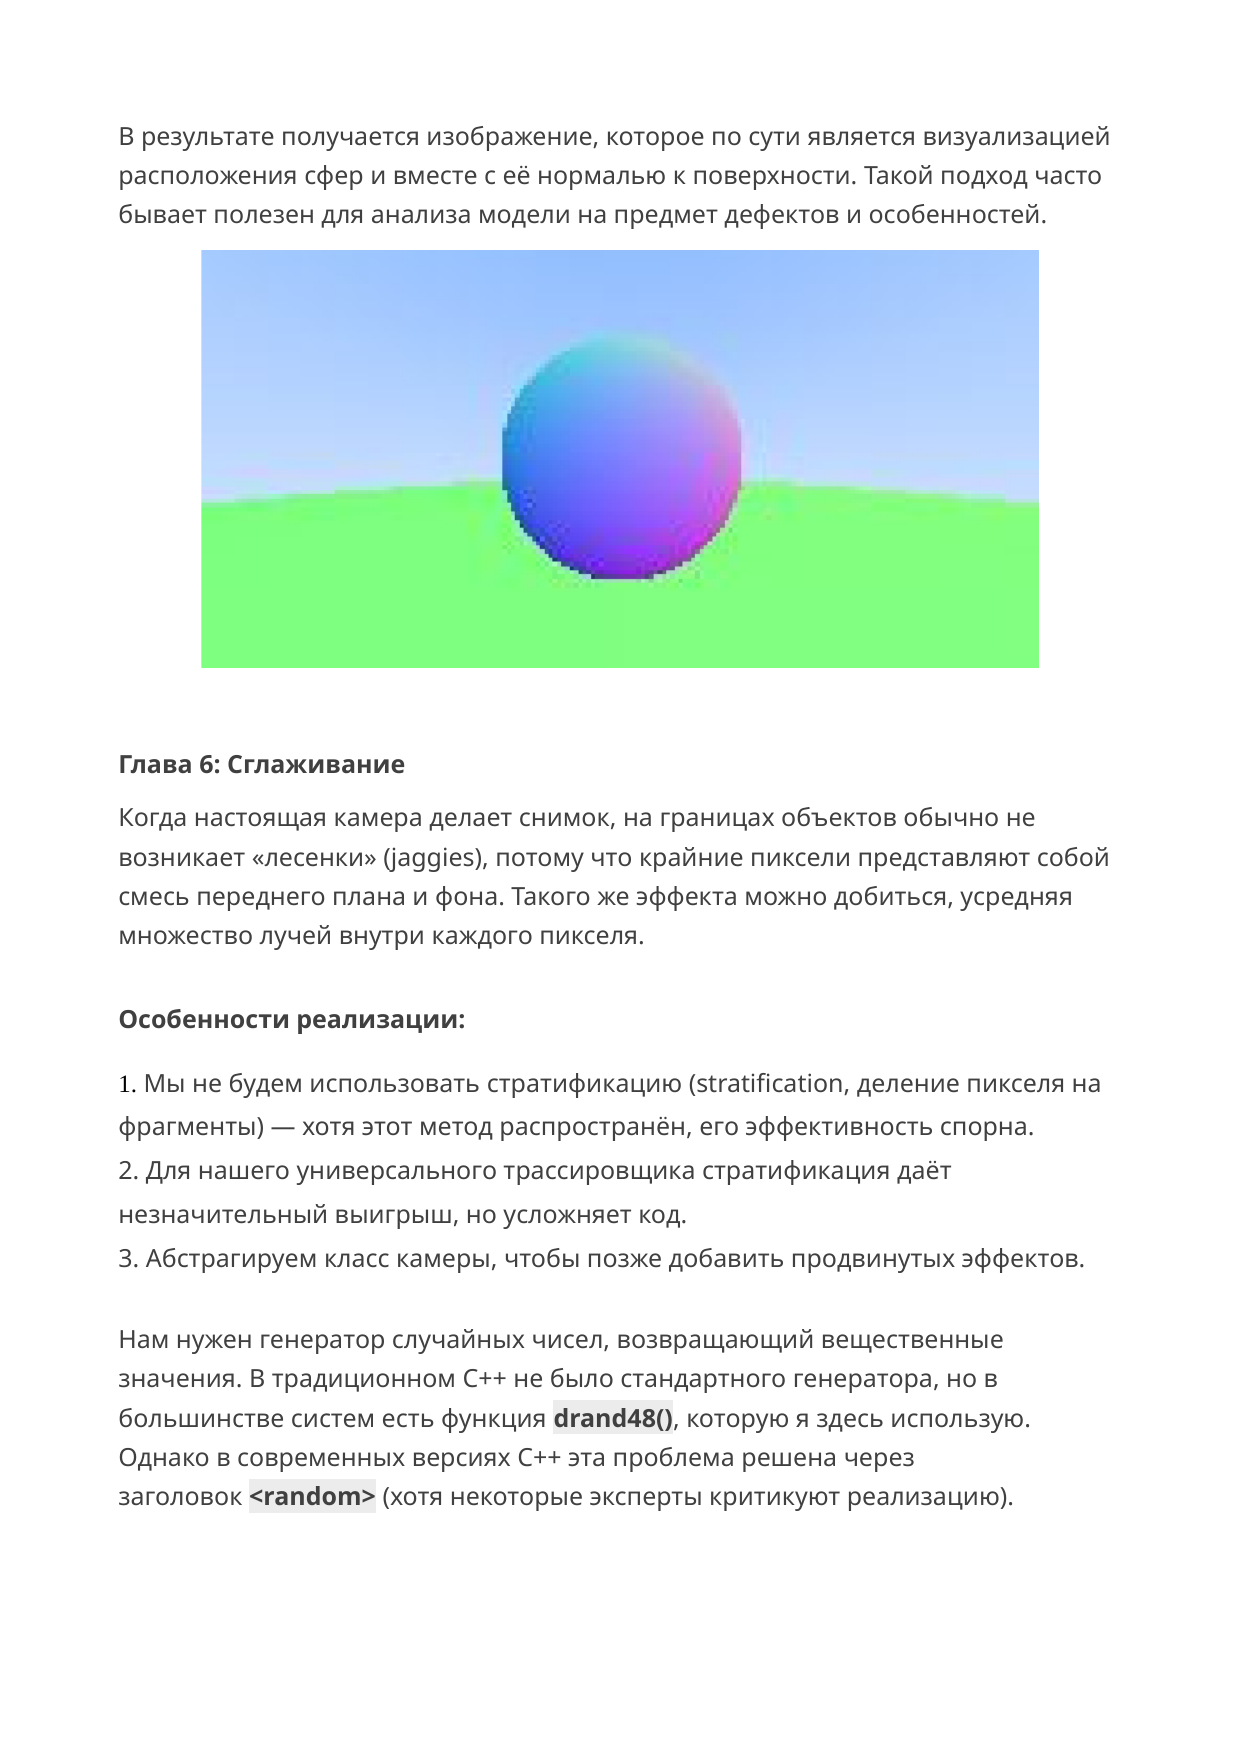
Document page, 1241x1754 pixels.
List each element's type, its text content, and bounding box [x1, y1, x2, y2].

text В результате получается изображение, которое по сути является визуализацией расположения сфер и вместе с её нормалью к поверхности. Такой подход часто бывает полезен для анализа модели на предмет дефектов и особенностей. [118, 118, 1122, 231]
list Абстрагируем класс камеры, чтобы позже добавить продвинутых эффектов. [118, 1231, 1122, 1274]
text Нам нужен генератор случайных чисел, возвращающий вещественные значения. В традиционном C++ не было стандартного генератора, но в большинстве систем есть функция drand48(), которую я здесь использую. Однако в современных версиях C++ эта проблема решена через заголовок <random> (хотя некоторые эксперты критикуют реализацию). [118, 1322, 1122, 1513]
list Мы не будем использовать стратификацию (stratification, деление пикселя на фрагменты) — хотя этот метод распространён, его эффективность спорна. [118, 1056, 1122, 1143]
picture [201, 250, 1039, 668]
text Особенности реализации: [118, 992, 1122, 1035]
text Когда настоящая камера делает снимок, на границах объектов обычно не возникает «лесенки» (jaggies), потому что крайние пиксели представляют собой смесь переднего плана и фона. Такого же эффекта можно добиться, усредняя множество лучей внутри каждого пикселя. [118, 800, 1122, 952]
text Глава 6: Сглаживание [118, 746, 1122, 780]
list Для нашего универсального трассировщика стратификация даёт незначительный выигрыш, но усложняет код. [118, 1143, 1122, 1231]
